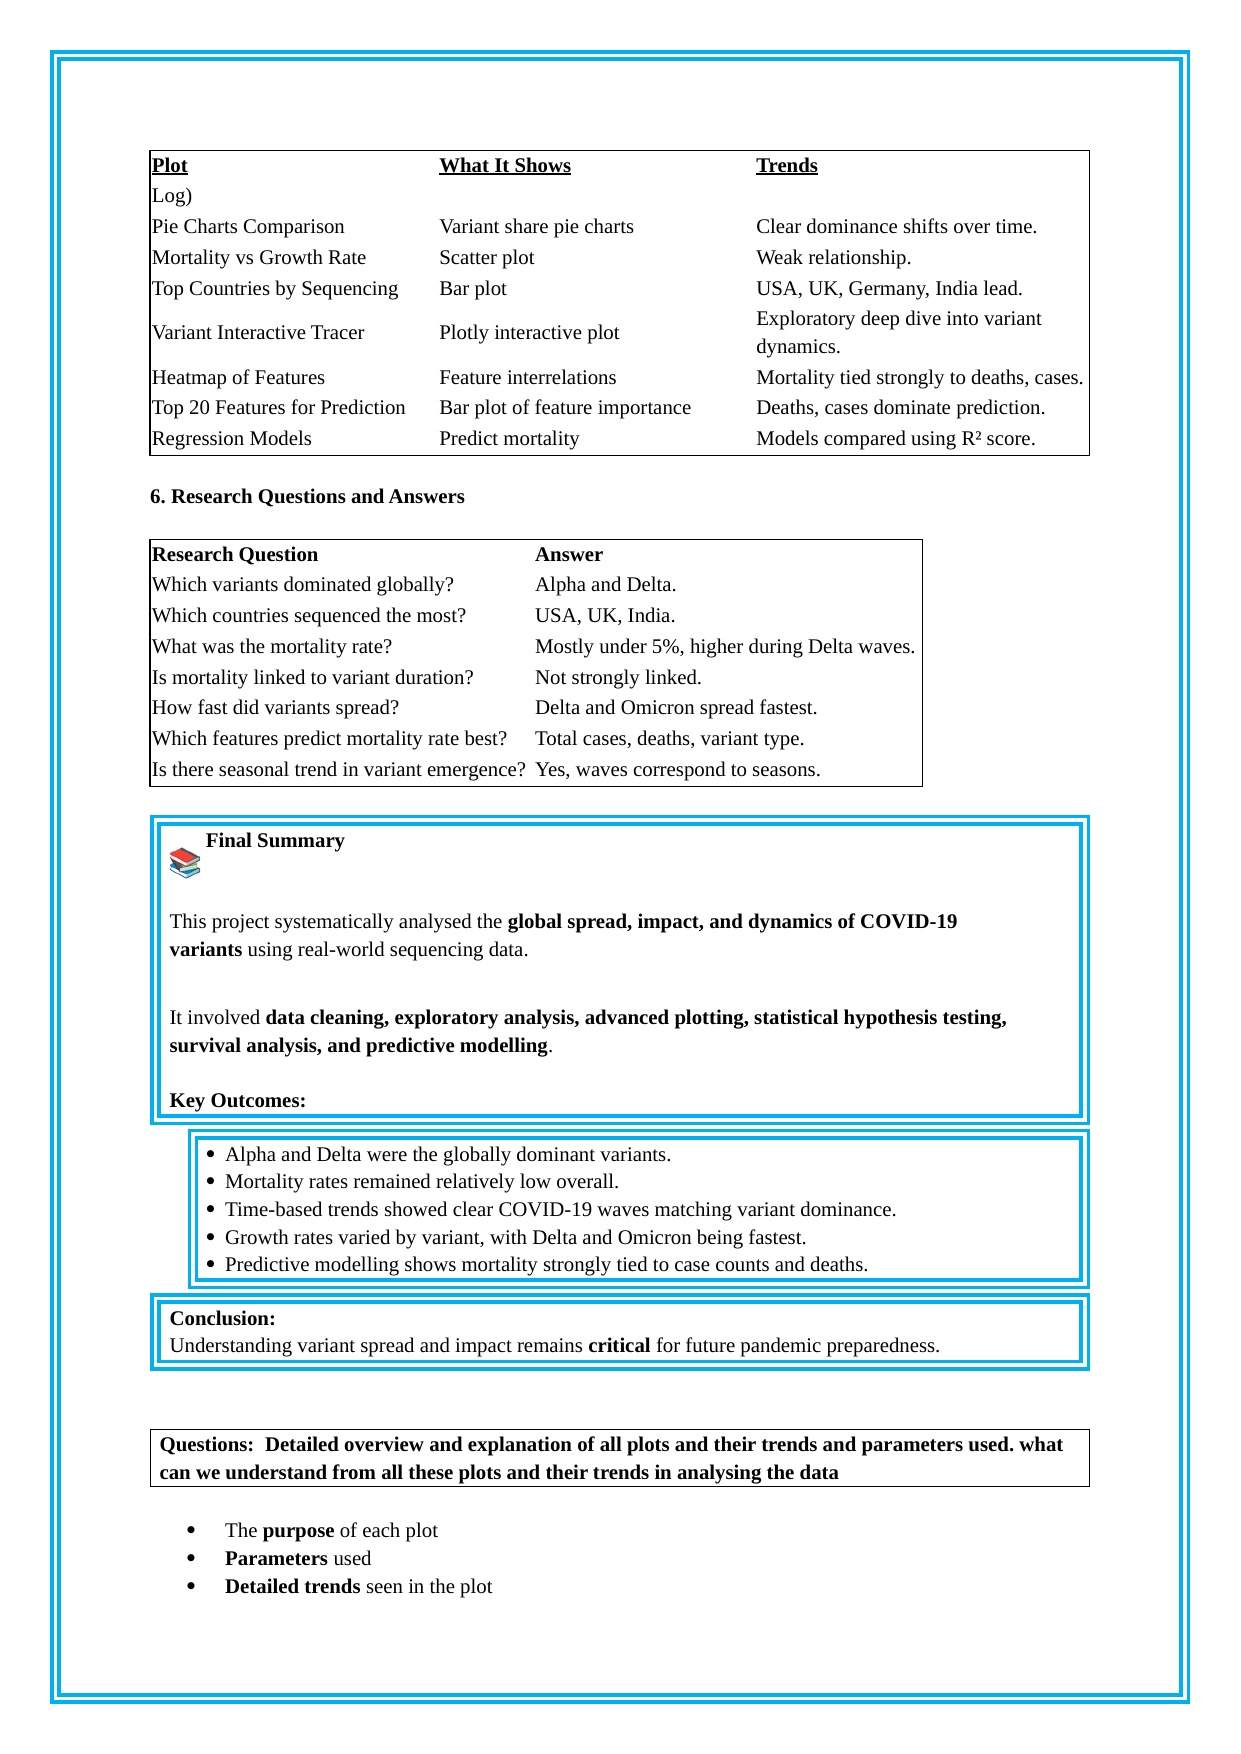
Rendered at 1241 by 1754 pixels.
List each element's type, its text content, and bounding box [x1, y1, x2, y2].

table_cell [755, 182, 1089, 212]
table_header Research Question [151, 540, 533, 571]
table_cell Bar plot [438, 274, 754, 305]
table_cell Weak relationship. [755, 243, 1089, 274]
table_cell Heatmap of Features [151, 363, 437, 394]
text This project systematically analysed the global spread, impact, and dynamics of COVID-19 variants using real-world sequencing data. [161, 896, 1079, 992]
table_cell What was the mortality rate? [151, 632, 533, 663]
text Key Outcomes: [154, 1075, 1087, 1122]
table_cell Is there seasonal trend in variant emergence? [151, 755, 533, 786]
list Growth rates varied by variant, with Delta and Omicron being fastest. [198, 1212, 1079, 1239]
table_cell Mortality tied strongly to deaths, cases. [755, 363, 1089, 394]
table_cell Top 20 Features for Prediction [151, 394, 437, 424]
table_cell Variant share pie charts [438, 213, 754, 243]
table_cell USA, UK, India. [533, 602, 922, 632]
table_header Answer [533, 540, 922, 571]
text Final Summary [154, 818, 1087, 878]
table_cell Regression Models [151, 425, 437, 455]
table_cell Predict mortality [438, 425, 754, 455]
list Parameters used [187, 1546, 1090, 1570]
text Conclusion: Understanding variant spread and impact remains critical for future pandemic preparedness. [154, 1297, 1087, 1367]
table_cell Feature interrelations [438, 363, 754, 394]
table_cell Which features predict mortality rate best? [151, 725, 533, 755]
text Questions: Detailed overview and explanation of all plots and their trends and parameters used. what can we understand from all these plots and their trends in analysing the data [151, 1430, 1089, 1486]
table_cell Scatter plot [438, 243, 754, 274]
table_cell Yes, waves correspond to seasons. [533, 755, 922, 786]
table_cell Bar plot of feature importance [438, 394, 754, 424]
list Alpha and Delta were the globally dominant variants. [191, 1132, 1087, 1156]
table_cell USA, UK, Germany, India lead. [755, 274, 1089, 305]
table_cell Log) [151, 182, 437, 212]
table_cell Variant Interactive Tracer [151, 305, 437, 363]
table_cell Alpha and Delta. [533, 571, 922, 602]
table_cell How fast did variants spread? [151, 694, 533, 724]
list Detailed trends seen in the plot [187, 1573, 1090, 1598]
table_cell Mortality vs Growth Rate [151, 243, 437, 274]
table_header Plot [151, 151, 437, 182]
table_cell Is mortality linked to variant duration? [151, 663, 533, 694]
table_cell Top Countries by Sequencing [151, 274, 437, 305]
table_header What It Shows [438, 151, 754, 182]
list Time-based trends showed clear COVID-19 waves matching variant dominance. [198, 1184, 1079, 1212]
table_cell Models compared using R² score. [755, 425, 1089, 455]
table_cell Mostly under 5%, higher during Delta waves. [533, 632, 922, 663]
list Predictive modelling shows mortality strongly tied to case counts and deaths. [191, 1239, 1087, 1286]
text 6. Research Questions and Answers [150, 484, 1090, 508]
table_cell Deaths, cases dominate prediction. [755, 394, 1089, 424]
table_cell Plotly interactive plot [438, 305, 754, 363]
table_cell [438, 182, 754, 212]
text It involved data cleaning, exploratory analysis, advanced plotting, statistical hypothesis testing, survival analysis, and predictive modelling. [161, 992, 1079, 1057]
table_cell Not strongly linked. [533, 663, 922, 694]
table_cell Which variants dominated globally? [151, 571, 533, 602]
table_cell Exploratory deep dive into variant dynamics. [755, 305, 1089, 363]
table_cell Which countries sequenced the most? [151, 602, 533, 632]
list Mortality rates remained relatively low overall. [198, 1156, 1079, 1184]
table_cell Total cases, deaths, variant type. [533, 725, 922, 755]
list The purpose of each plot [187, 1518, 1090, 1542]
table_header Trends [755, 151, 1089, 182]
table_cell Delta and Omicron spread fastest. [533, 694, 922, 724]
table_cell Clear dominance shifts over time. [755, 213, 1089, 243]
table_cell Pie Charts Comparison [151, 213, 437, 243]
